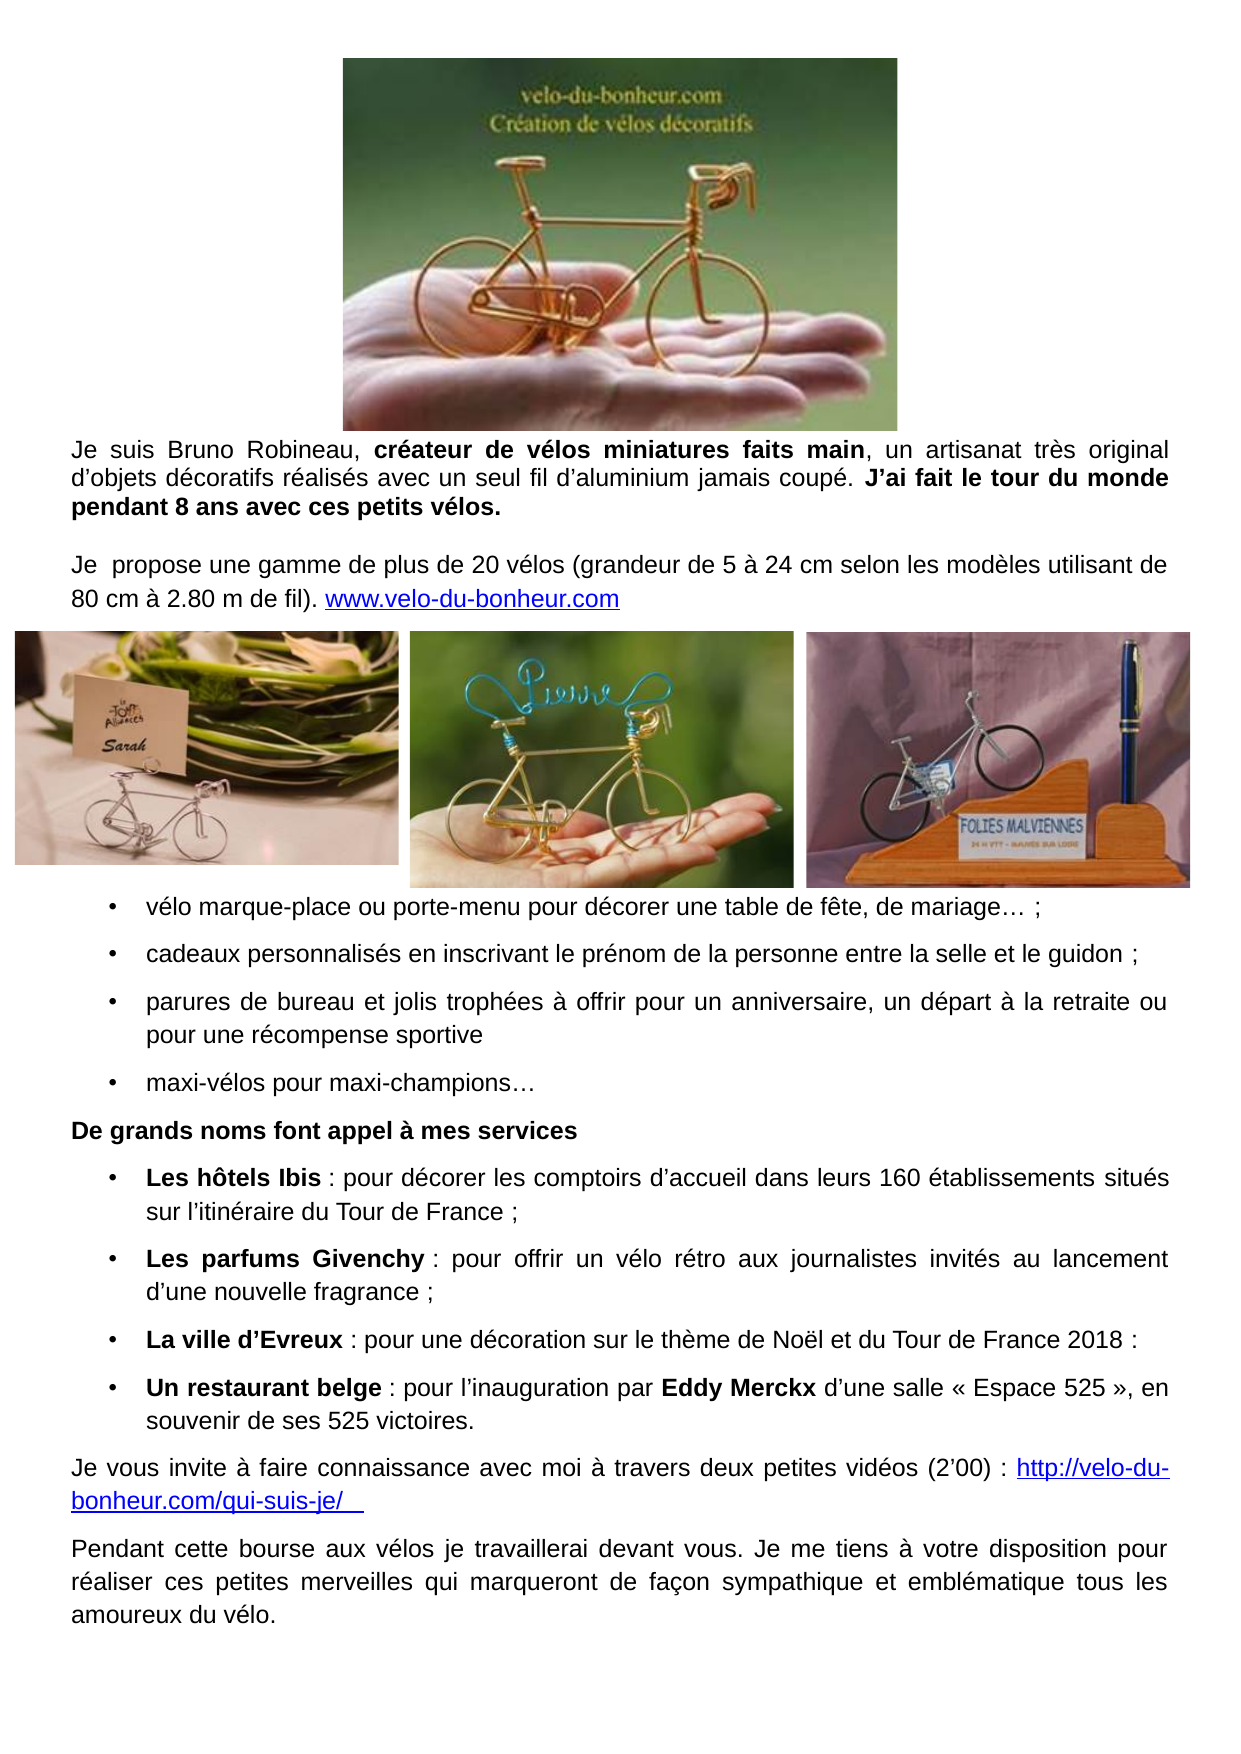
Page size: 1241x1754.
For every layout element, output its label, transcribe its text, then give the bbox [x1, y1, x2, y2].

picture [14, 631, 399, 865]
list Les parfums Givenchy : pour offrir un vélo rétro aux journalistes invités au lancement d’une nouvelle fragrance ; [108, 1244, 1169, 1306]
list La ville d’Evreux : pour une décoration sur le thème de Noël et du Tour de France 2018 : [108, 1325, 1169, 1354]
text Je suis Bruno Robineau, créateur de vélos miniatures faits main, un artisanat très original d’objets décoratifs réalisés avec un seul fil d’aluminium jamais coupé. J’ai fait le tour du monde pendant 8 ans avec ces petits vélos. [71, 435, 1169, 521]
list cadeaux personnalisés en inscrivant le prénom de la personne entre la selle et le guidon ; [108, 939, 1169, 968]
picture [342, 58, 898, 431]
list Les hôtels Ibis : pour décorer les comptoirs d’accueil dans leurs 160 établissements situés sur l’itinéraire du Tour de France ; [108, 1163, 1169, 1225]
list Un restaurant belge : pour l’inauguration par Eddy Merckx d’une salle « Espace 525 », en souvenir de ses 525 victoires. [108, 1372, 1169, 1434]
list vélo marque-place ou porte-menu pour décorer une table de fête, de mariage… ; [108, 660, 1169, 921]
text Pendant cette bourse aux vélos je travaillerai devant vous. Je me tiens à votre disposition pour réaliser ces petites merveilles qui marqueront de façon sympathique et emblématique tous les amoureux du vélo. [71, 1534, 1169, 1629]
list maxi-vélos pour maxi-champions… [108, 1068, 1169, 1097]
text Je propose une gamme de plus de 20 vélos (grandeur de 5 à 24 cm selon les modèles utilisant de 80 cm à 2.80 m de fil). www.velo-du-bonheur.com [71, 551, 1169, 612]
text De grands noms font appel à mes services [71, 1116, 1169, 1144]
list parures de bureau et jolis trophées à offrir pour un anniversaire, un départ à la retraite ou pour une récompense sportive [108, 987, 1169, 1049]
picture [806, 632, 1191, 888]
picture [409, 631, 794, 888]
text Je vous invite à faire connaissance avec moi à travers deux petites vidéos (2’00) : http://velo-du-bonheur.com/qui-suis-je/ [71, 1453, 1169, 1515]
